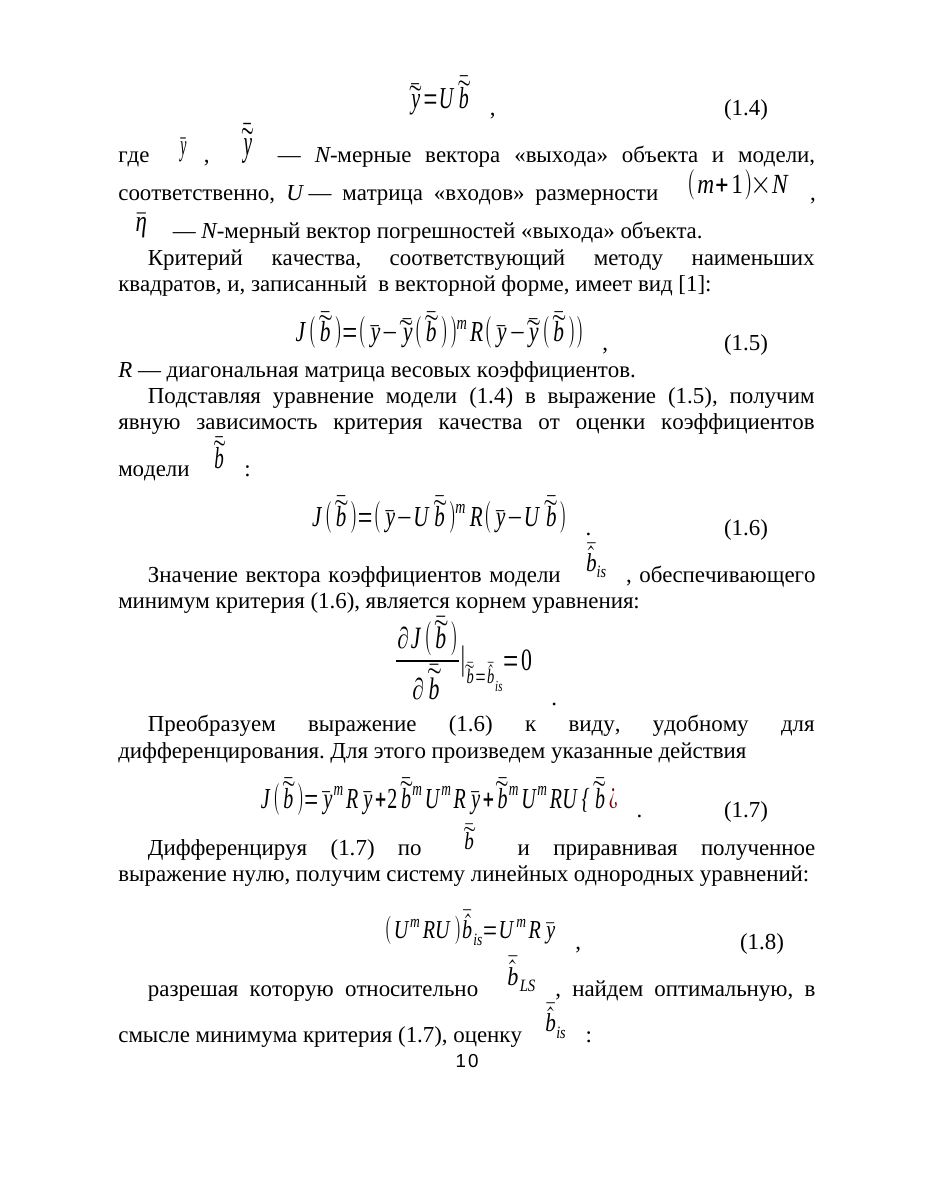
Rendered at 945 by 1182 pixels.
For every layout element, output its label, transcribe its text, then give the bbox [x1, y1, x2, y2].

text Дифференцируя (1.7) по и приравнивая полученное выражение нулю, получим систему линейных однородных уравнений: [118, 822, 816, 887]
text разрешая которую относительно , найдем оптимальную, в смысле минимума критерия (1.7), оценку : [118, 954, 816, 1048]
text . (1.7) [118, 776, 816, 822]
text Преобразуем выражение (1.6) к виду, удобному для дифференцирования. Для этого произведем указанные действия [118, 710, 816, 763]
text Значение вектора коэффициентов модели , обеспечивающего минимум критерия (1.6), является корнем уравнения: [118, 541, 816, 614]
text , (1.5) [118, 309, 816, 356]
text . [118, 614, 816, 710]
text . (1.6) [118, 494, 816, 541]
text , (1.4) [118, 74, 816, 121]
text где , — N-мерные вектора «выхода» объекта и модели, соответственно, U — матрица «входов» размерности , — N-мерный вектор погрешностей «выхода» объекта. [118, 121, 816, 244]
text Критерий качества, соответствующий методу наименьших квадратов, и, записанный в векторной форме, имеет вид [1]: [118, 244, 816, 297]
text R — диагональная матрица весовых коэффициентов. [118, 356, 816, 382]
text , (1.8) [118, 908, 784, 954]
text Подставляя уравнение модели (1.4) в выражение (1.5), получим явную зависимость критерия качества от оценки коэффициентов модели : [118, 382, 816, 481]
